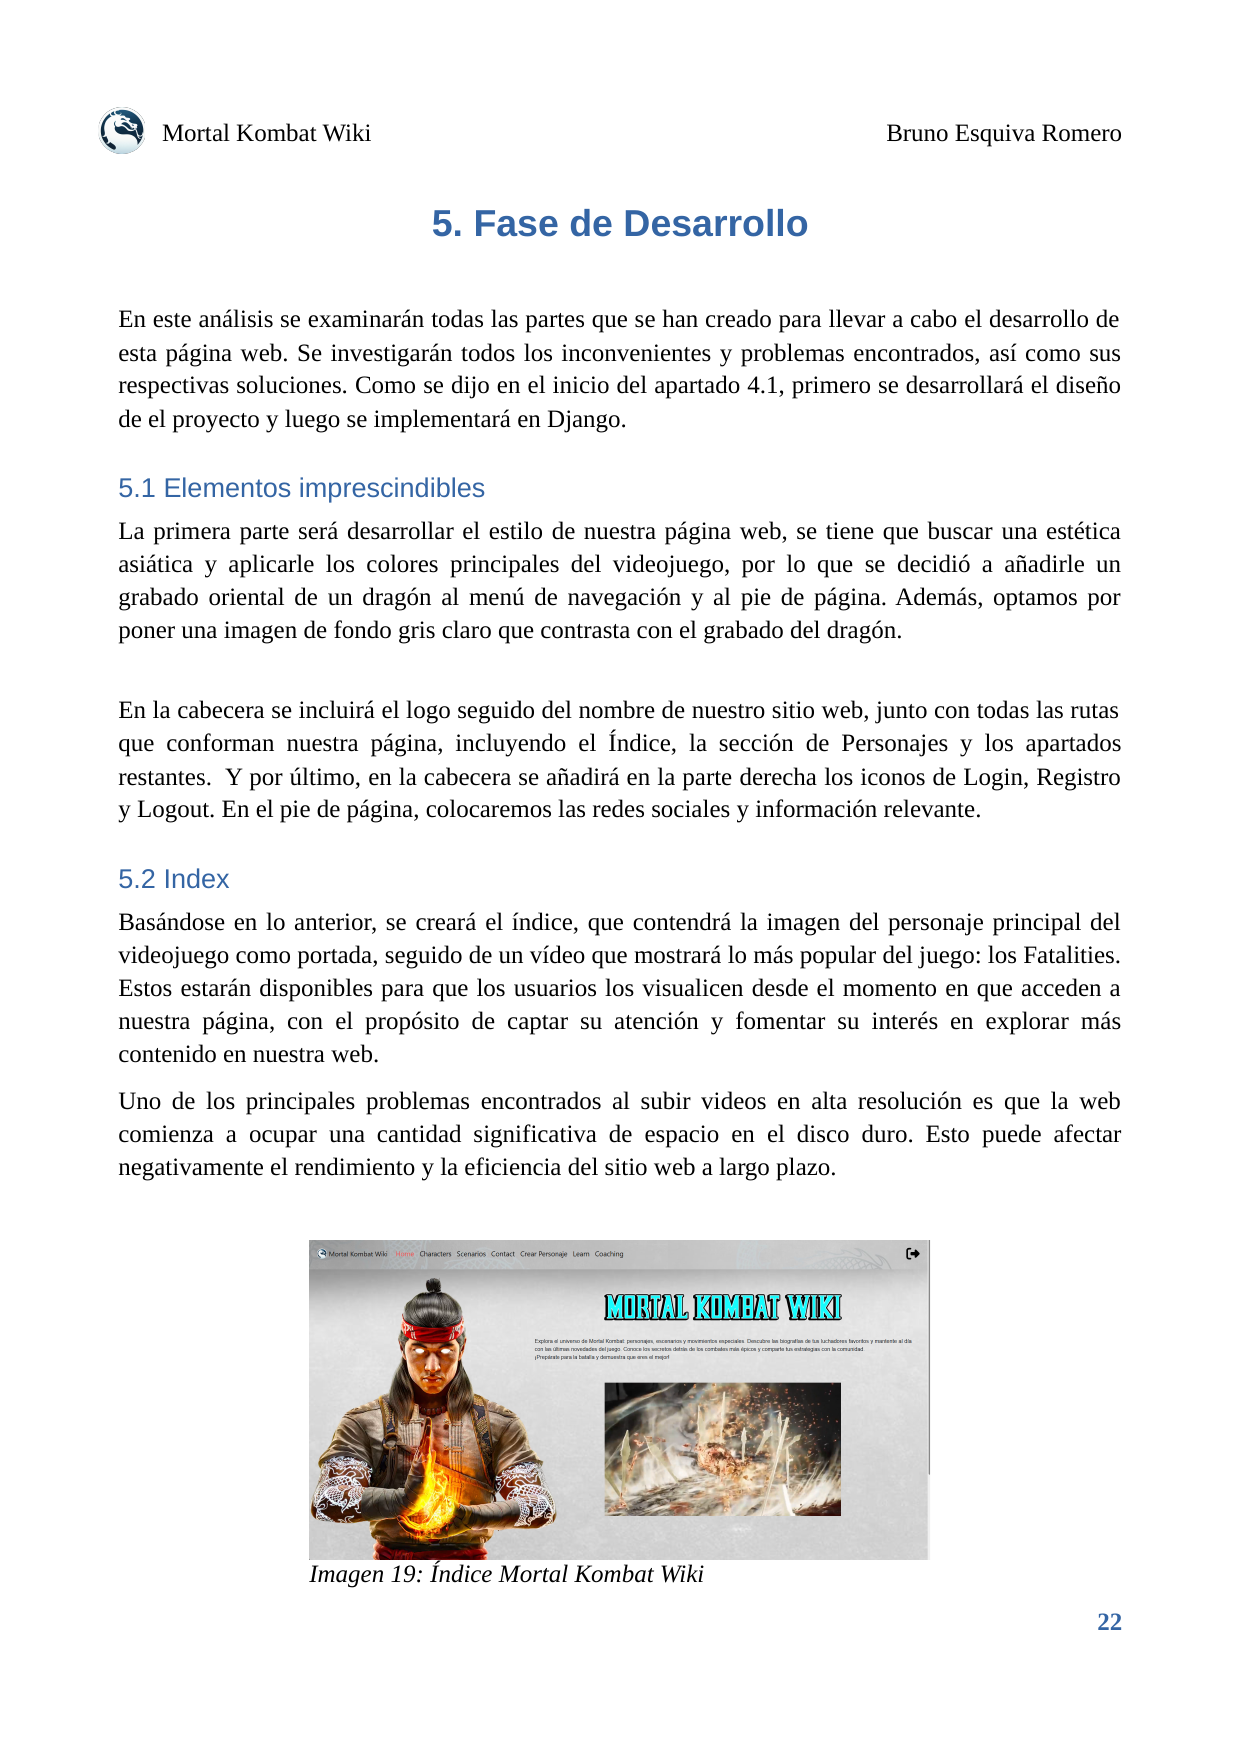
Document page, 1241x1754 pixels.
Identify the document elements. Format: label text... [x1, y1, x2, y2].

text La primera parte será desarrollar el estilo de nuestra página web, se tiene que buscar una estética asiática y aplicarle los colores principales del videojuego, por lo que se decidió a añadirle un grabado oriental de un dragón al menú de navegación y al pie de página. Además, optamos por poner una imagen de fondo gris claro que contrasta con el grabado del dragón. [118, 516, 1122, 644]
subtitle 5.2 Index [118, 863, 1122, 894]
subtitle 5.1 Elementos imprescindibles [118, 472, 1122, 503]
text Basándose en lo anterior, se creará el índice, que contendrá la imagen del personaje principal del videojuego como portada, seguido de un vídeo que mostrará lo más popular del juego: los Fatalities. Estos estarán disponibles para que los usuarios los visualicen desde el momento en que acceden a nuestra página, con el propósito de captar su atención y fomentar su interés en explorar más contenido en nuestra web. [118, 907, 1122, 1068]
picture [98, 107, 145, 154]
text Imagen 19: Índice Mortal Kombat Wiki [309, 1560, 930, 1588]
subtitle 5. Fase de Desarrollo [118, 201, 1122, 244]
text Uno de los principales problemas encontrados al subir videos en alta resolución es que la web comienza a ocupar una cantidad significativa de espacio en el disco duro. Esto puede afectar negativamente el rendimiento y la eficiencia del sitio web a largo plazo. [118, 1086, 1122, 1181]
picture [309, 1240, 931, 1560]
text En la cabecera se incluirá el logo seguido del nombre de nuestro sitio web, junto con todas las rutas que conforman nuestra página, incluyendo el Índice, la sección de Personajes y los apartados restantes. Y por último, en la cabecera se añadirá en la parte derecha los iconos de Login, Registro y Logout. En el pie de página, colocaremos las redes sociales y información relevante. [118, 662, 1122, 823]
text En este análisis se examinarán todas las partes que se han creado para llevar a cabo el desarrollo de esta página web. Se investigarán todos los inconvenientes y problemas encontrados, así como sus respectivas soluciones. Como se dijo en el inicio del apartado 4.1, primero se desarrollará el diseño de el proyecto y luego se implementará en Django. [118, 304, 1122, 432]
